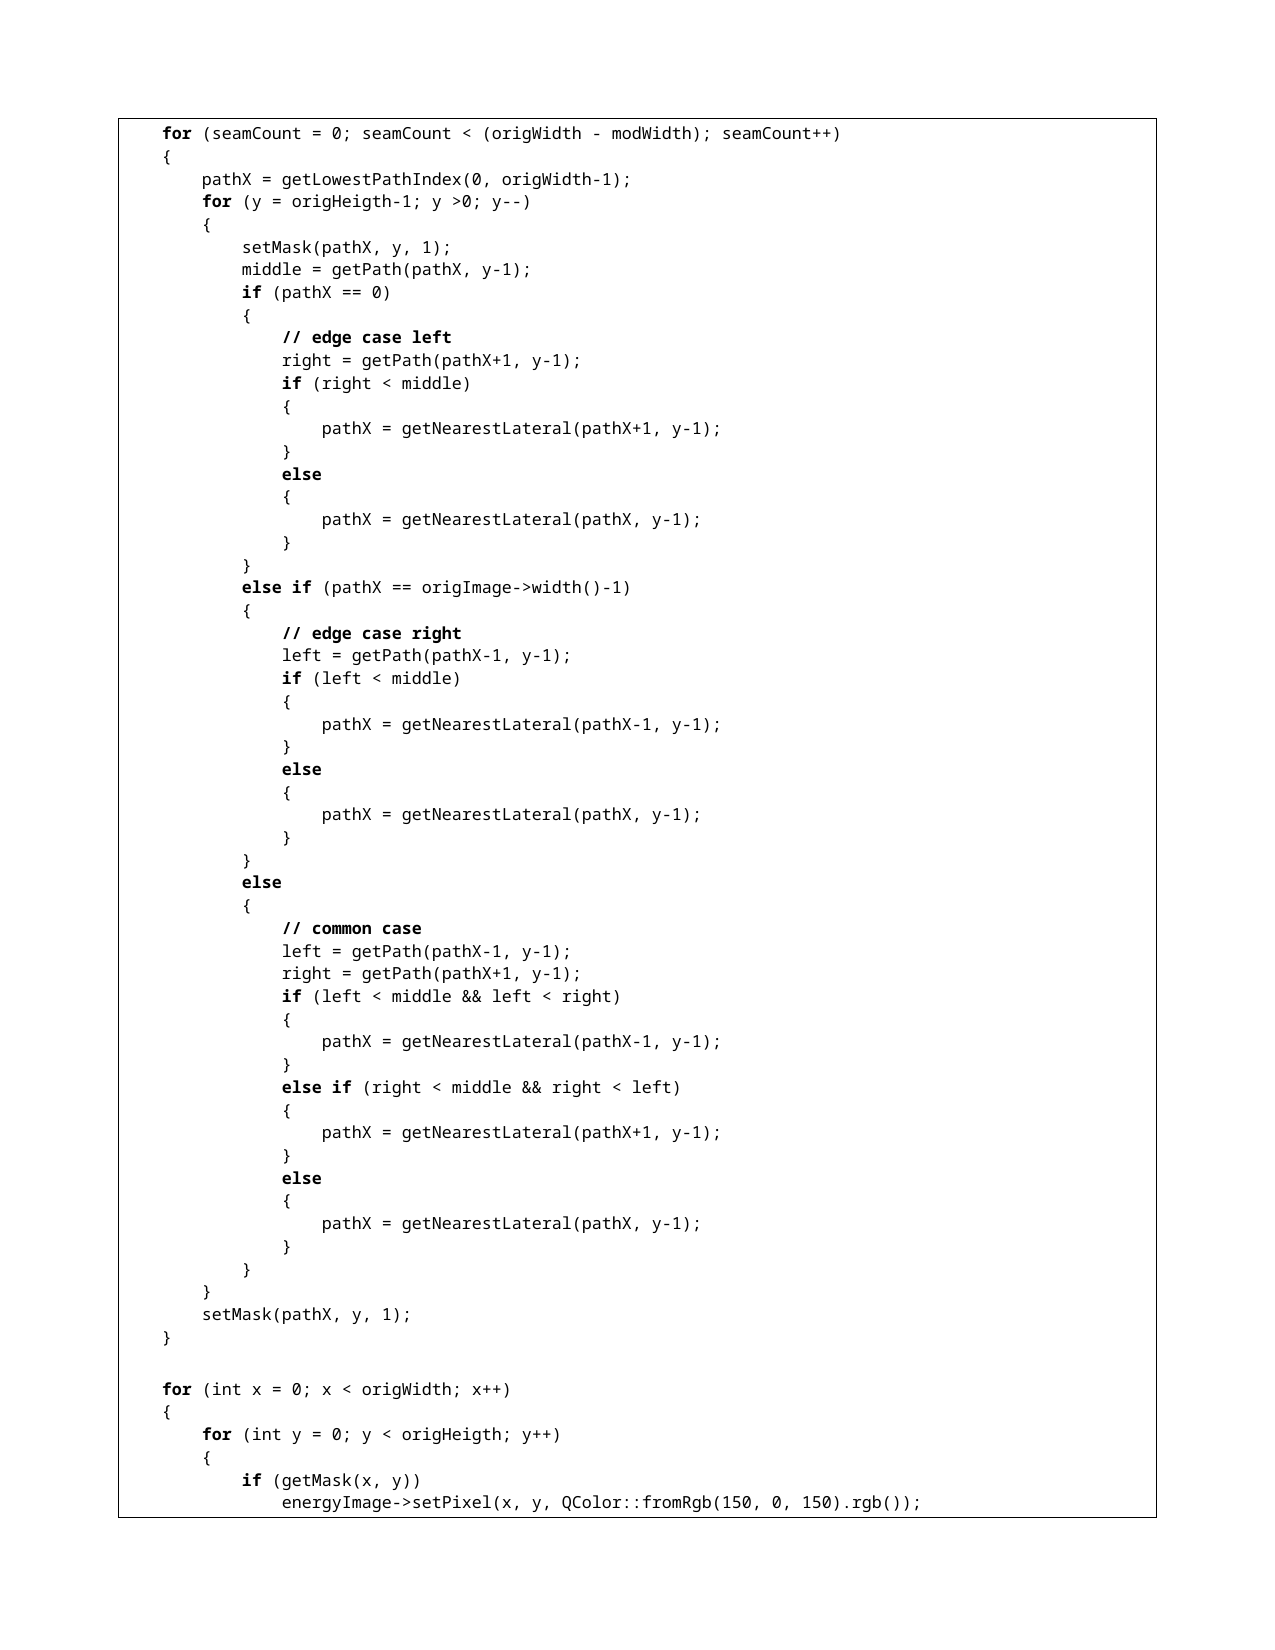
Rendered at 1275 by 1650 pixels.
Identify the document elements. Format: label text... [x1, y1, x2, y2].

text } [119, 822, 1156, 845]
text for (seamCount = 0; seamCount < (origWidth - modWidth); seamCount++) [119, 119, 1156, 141]
text if (pathX == 0) [119, 277, 1156, 300]
text pathX = getNearestLateral(pathX-1, y-1); [119, 708, 1156, 731]
text energyImage->setPixel(x, y, QColor::fromRgb(150, 0, 150).rgb()); [119, 1487, 1156, 1517]
text { [119, 777, 1156, 799]
text { [119, 300, 1156, 322]
text } [119, 1049, 1156, 1072]
text { [119, 890, 1156, 913]
text { [119, 1442, 1156, 1465]
text { [119, 141, 1156, 163]
text } [119, 1140, 1156, 1163]
text for (int y = 0; y < origHeigth; y++) [119, 1419, 1156, 1442]
text else [119, 867, 1156, 890]
text setMask(pathX, y, 1); [119, 1299, 1156, 1322]
text { [119, 481, 1156, 504]
text left = getPath(pathX-1, y-1); [119, 936, 1156, 958]
text { [119, 209, 1156, 232]
text pathX = getNearestLateral(pathX, y-1); [119, 504, 1156, 527]
text if (left < middle && left < right) [119, 981, 1156, 1004]
text middle = getPath(pathX, y-1); [119, 254, 1156, 277]
text pathX = getNearestLateral(pathX, y-1); [119, 799, 1156, 822]
text else [119, 459, 1156, 481]
text } [119, 1276, 1156, 1299]
text pathX = getNearestLateral(pathX-1, y-1); [119, 1026, 1156, 1049]
text for (int x = 0; x < origWidth; x++) [119, 1374, 1156, 1397]
text left = getPath(pathX-1, y-1); [119, 640, 1156, 663]
text right = getPath(pathX+1, y-1); [119, 345, 1156, 368]
text pathX = getNearestLateral(pathX+1, y-1); [119, 1117, 1156, 1140]
text else if (right < middle && right < left) [119, 1072, 1156, 1094]
text pathX = getLowestPathIndex(0, origWidth-1); [119, 163, 1156, 186]
text pathX = getNearestLateral(pathX+1, y-1); [119, 413, 1156, 436]
text { [119, 1094, 1156, 1117]
text else if (pathX == origImage->width()-1) [119, 572, 1156, 595]
text } [119, 436, 1156, 459]
text } [119, 1322, 1156, 1348]
text { [119, 595, 1156, 618]
text { [119, 391, 1156, 413]
text if (getMask(x, y)) [119, 1465, 1156, 1487]
text } [119, 1231, 1156, 1253]
text { [119, 1004, 1156, 1026]
text { [119, 1185, 1156, 1208]
text } [119, 845, 1156, 867]
text // edge case left [119, 322, 1156, 345]
text // edge case right [119, 618, 1156, 640]
text pathX = getNearestLateral(pathX, y-1); [119, 1208, 1156, 1231]
text for (y = origHeigth-1; y >0; y--) [119, 186, 1156, 209]
text // common case [119, 913, 1156, 936]
text { [119, 686, 1156, 708]
text setMask(pathX, y, 1); [119, 232, 1156, 254]
text if (left < middle) [119, 663, 1156, 686]
text } [119, 731, 1156, 754]
text } [119, 1253, 1156, 1276]
text } [119, 549, 1156, 572]
text right = getPath(pathX+1, y-1); [119, 958, 1156, 981]
text if (right < middle) [119, 368, 1156, 391]
text } [119, 527, 1156, 549]
text else [119, 1163, 1156, 1185]
text { [119, 1397, 1156, 1419]
text else [119, 754, 1156, 777]
